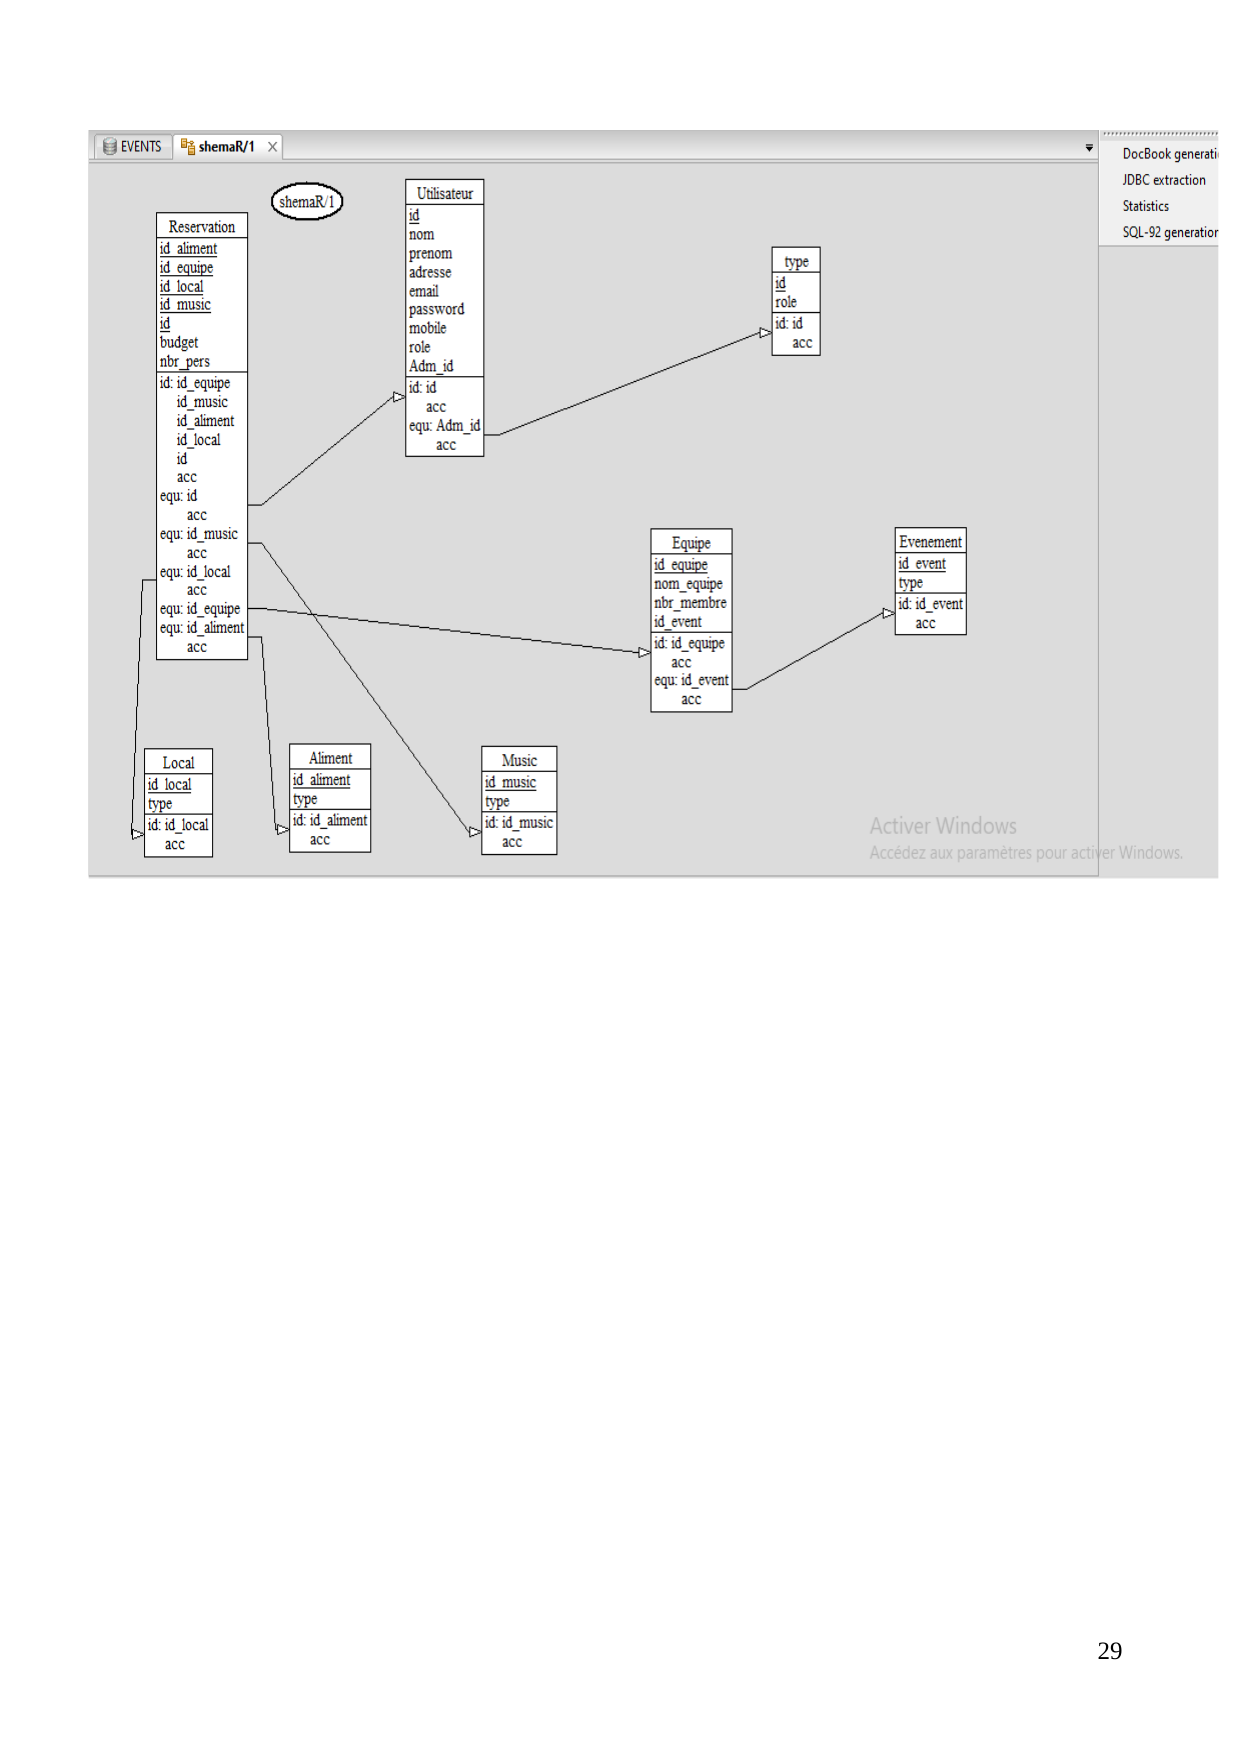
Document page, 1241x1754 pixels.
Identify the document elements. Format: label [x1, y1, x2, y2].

picture [88, 130, 1219, 879]
